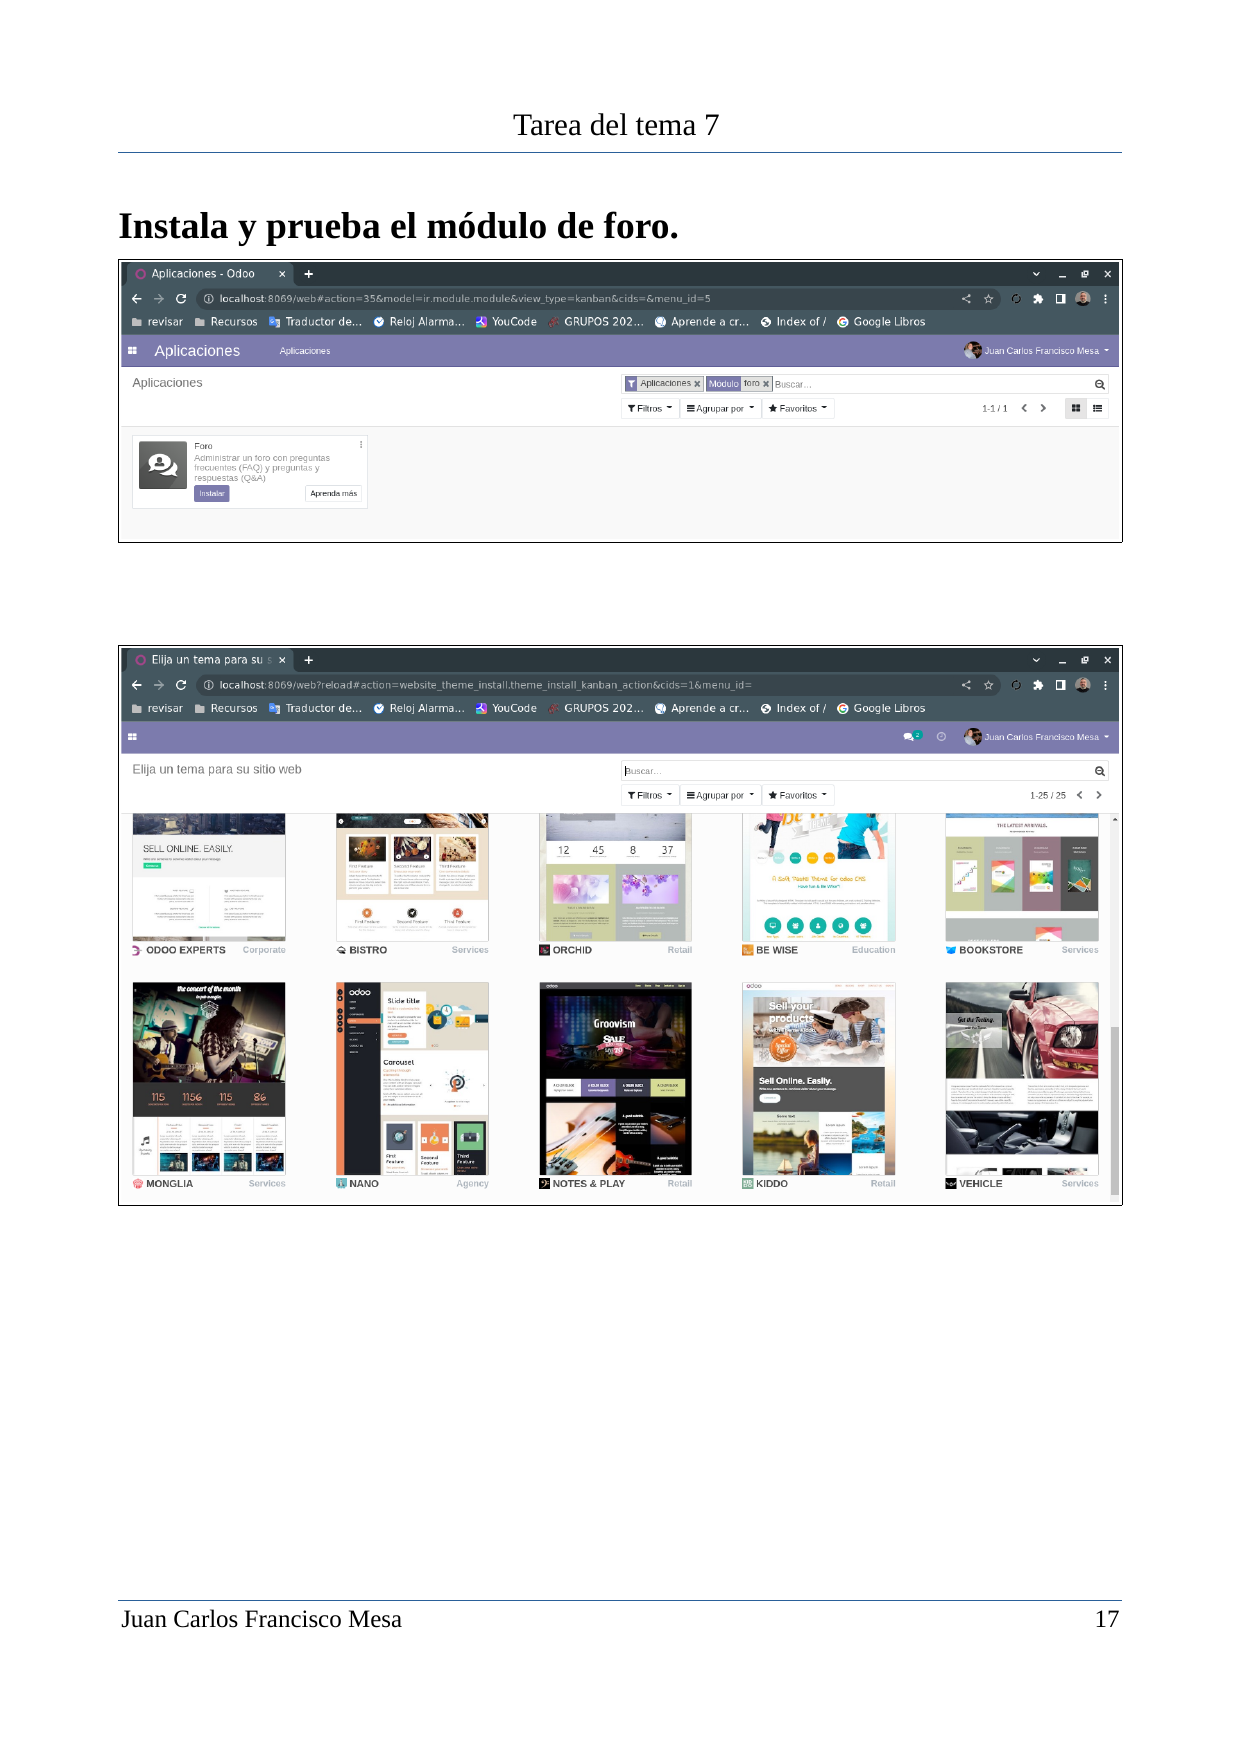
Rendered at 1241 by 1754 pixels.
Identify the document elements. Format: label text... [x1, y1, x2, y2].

picture [121, 262, 1119, 539]
picture [121, 648, 1119, 1202]
subtitle Instala y prueba el módulo de foro. [118, 204, 1122, 247]
